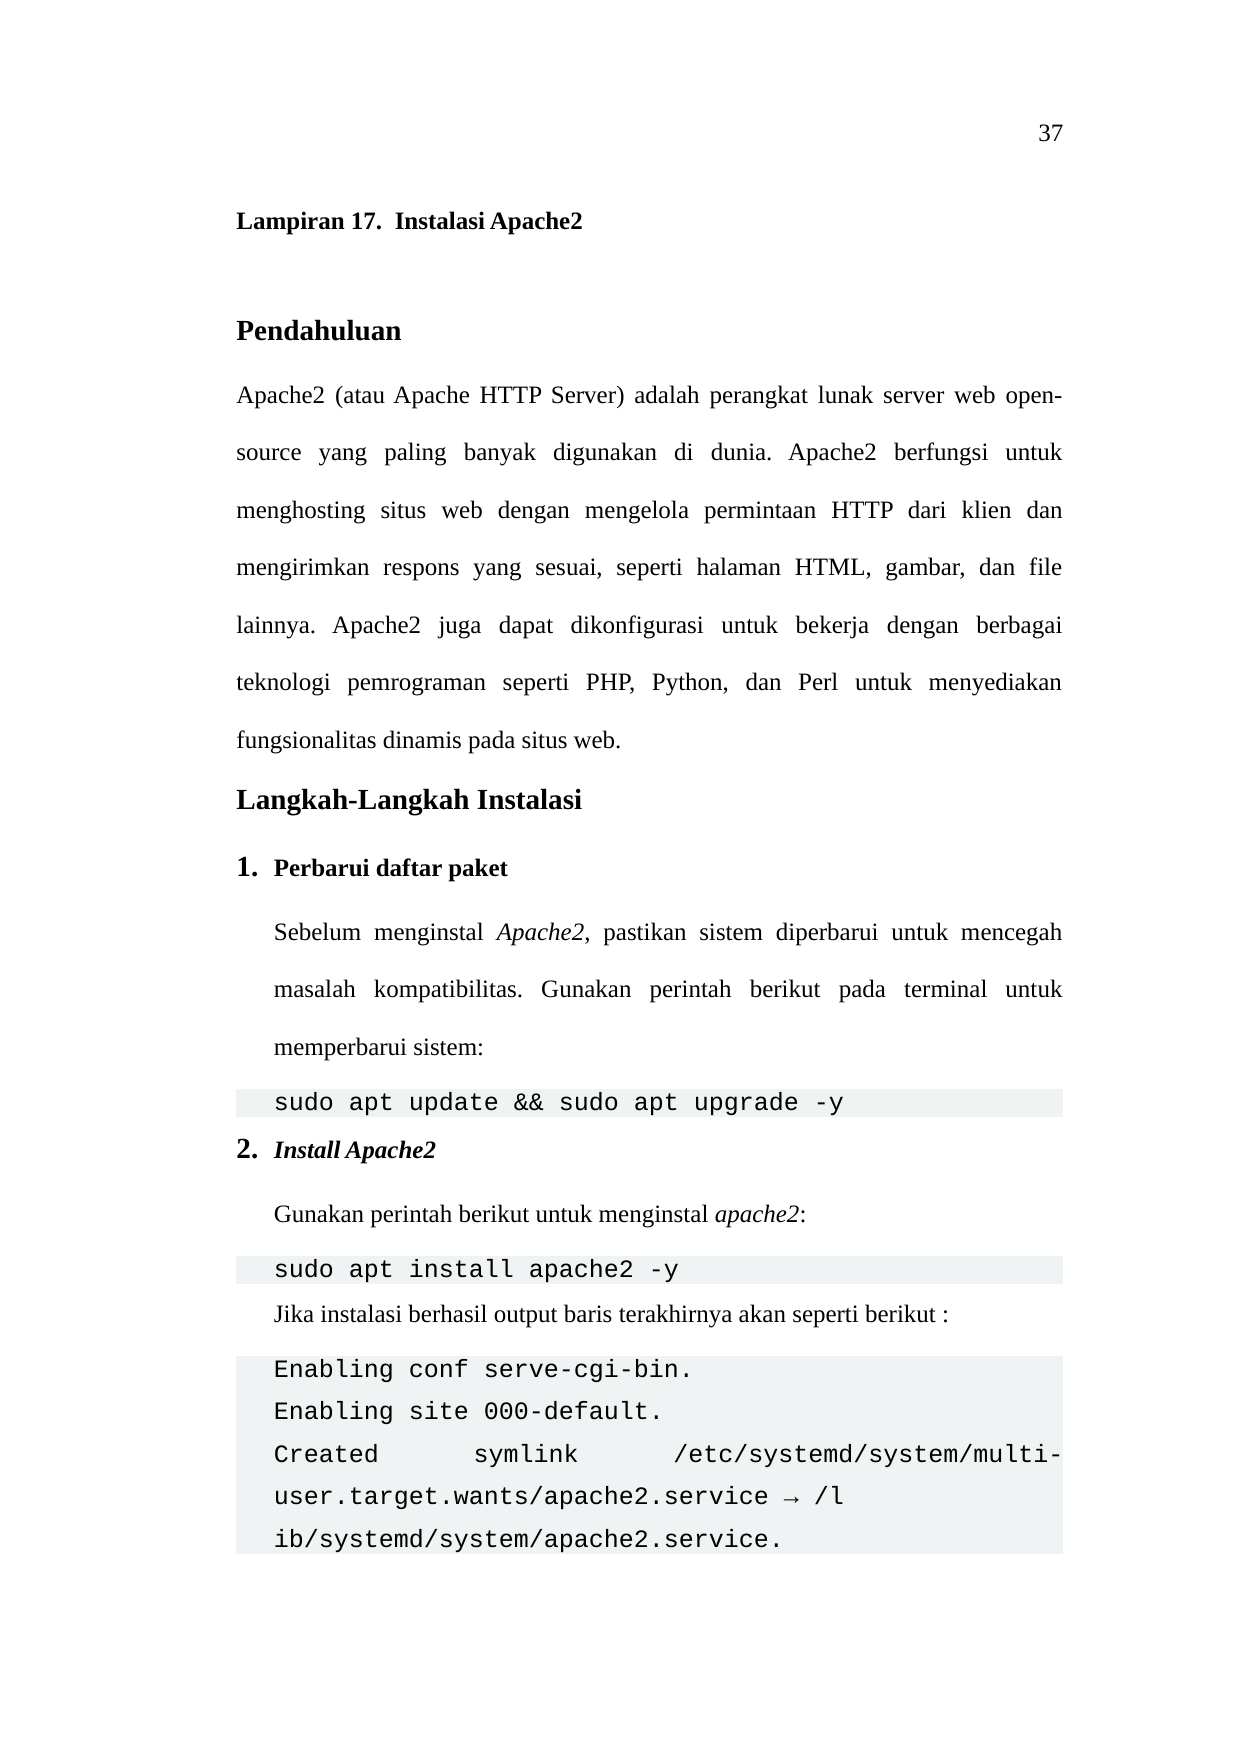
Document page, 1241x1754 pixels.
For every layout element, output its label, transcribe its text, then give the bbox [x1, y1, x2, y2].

list Jika instalasi berhasil output baris terakhirnya akan seperti berikut : [236, 1299, 1063, 1327]
list Perbarui daftar paket [236, 849, 1063, 883]
list Enabling conf serve-cgi-bin. [236, 1356, 1063, 1384]
list sudo apt update && sudo apt upgrade -y [236, 1089, 1063, 1117]
list Sebelum menginstal Apache2, pastikan sistem diperbarui untuk mencegah masalah kompatibilitas. Gunakan perintah berikut pada terminal untuk memperbarui sistem: [236, 917, 1063, 1060]
list sudo apt install apache2 -y [236, 1256, 1063, 1284]
text Pendahuluan [236, 313, 1063, 346]
list ib/systemd/system/apache2.service. [236, 1526, 1063, 1554]
list Gunakan perintah berikut untuk menginstal apache2: [236, 1199, 1063, 1227]
text Apache2 (atau Apache HTTP Server) adalah perangkat lunak server web open-source yang paling banyak digunakan di dunia. Apache2 berfungsi untuk menghosting situs web dengan mengelola permintaan HTTP dari klien dan mengirimkan respons yang sesuai, seperti halaman HTML, gambar, dan file lainnya. Apache2 juga dapat dikonfigurasi untuk bekerja dengan berbagai teknologi pemrograman seperti PHP, Python, dan Perl untuk menyediakan fungsionalitas dinamis pada situs web. [236, 380, 1063, 754]
subtitle Instalasi Apache2 [236, 206, 1063, 235]
list Created symlink /etc/systemd/system/multi-user.target.wants/apache2.service → /l [236, 1441, 1063, 1512]
text Langkah-Langkah Instalasi [236, 782, 1063, 816]
list Enabling site 000-default. [236, 1399, 1063, 1427]
list Install Apache2 [236, 1132, 1063, 1165]
